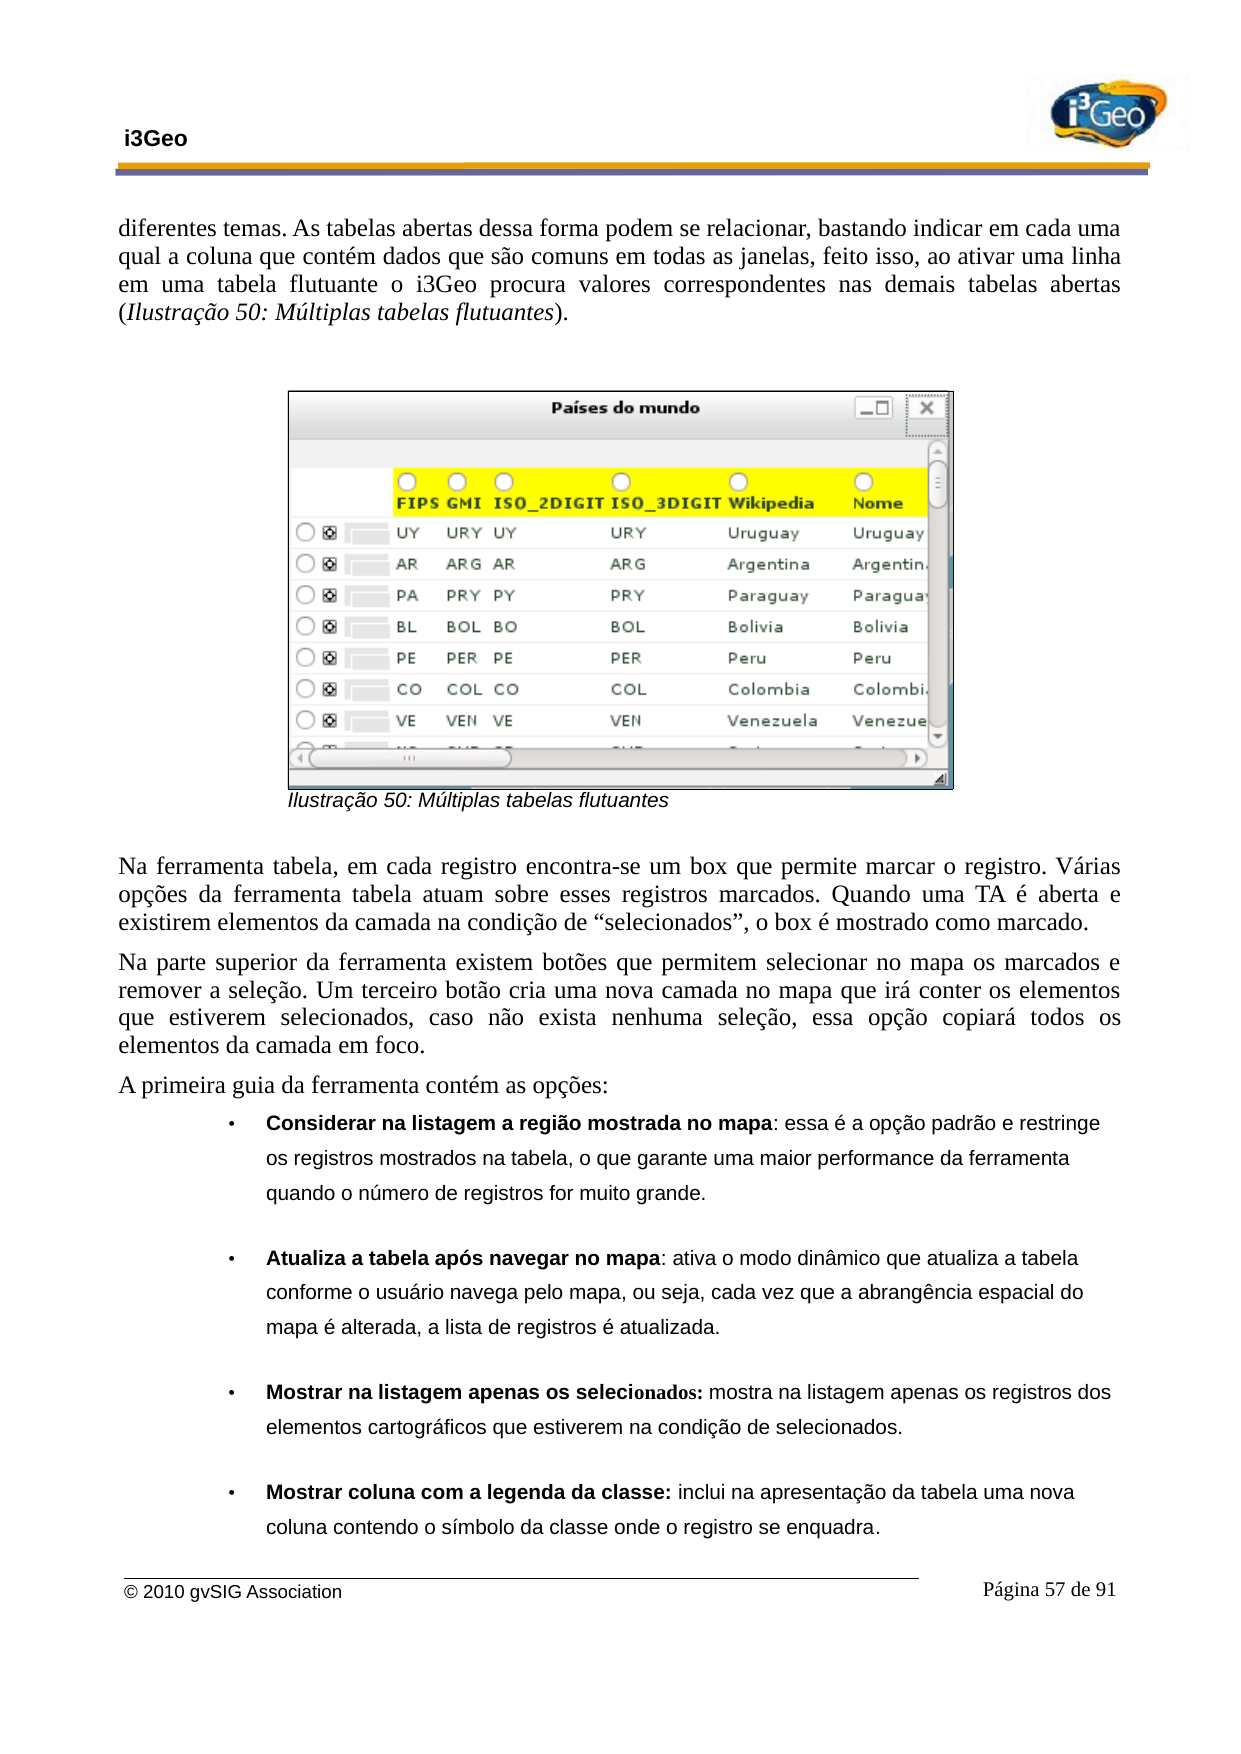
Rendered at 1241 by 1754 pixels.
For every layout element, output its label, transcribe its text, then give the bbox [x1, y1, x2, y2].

text Na parte superior da ferramenta existem botões que permitem selecionar no mapa os marcados e remover a seleção. Um terceiro botão cria uma nova camada no mapa que irá conter os elementos que estiverem selecionados, caso não exista nenhuma seleção, essa opção copiará todos os elementos da camada em foco. [118, 948, 1122, 1059]
list Mostrar coluna com a legenda da classe: inclui na apresentação da tabela uma nova coluna contendo o símbolo da classe onde o registro se enquadra. [228, 1480, 1122, 1538]
picture [289, 392, 953, 789]
list Atualiza a tabela após navegar no mapa: ativa o modo dinâmico que atualiza a tabela conforme o usuário navega pelo mapa, ou seja, cada vez que a abrangência espacial do mapa é alterada, a lista de registros é atualizada. [228, 1246, 1122, 1339]
text diferentes temas. As tabelas abertas dessa forma podem se relacionar, bastando indicar em cada uma qual a coluna que contém dados que são comuns em todas as janelas, feito isso, ao ativar uma linha em uma tabela flutuante o i3Geo procura valores correspondentes nas demais tabelas abertas (Ilustração 50: Múltiplas tabelas flutuantes). [118, 214, 1122, 325]
list Mostrar na listagem apenas os selecionados: mostra na listagem apenas os registros dos elementos cartográficos que estiverem na condição de selecionados. [228, 1381, 1122, 1439]
text A primeira guia da ferramenta contém as opções: [118, 1071, 1122, 1099]
text Ilustração 50: Múltiplas tabelas flutuantes [287, 789, 953, 812]
list Considerar na listagem a região mostrada no mapa: essa é a opção padrão e restringe os registros mostrados na tabela, o que garante uma maior performance da ferramenta quando o número de registros for muito grande. [228, 1112, 1122, 1204]
picture [1025, 74, 1191, 151]
